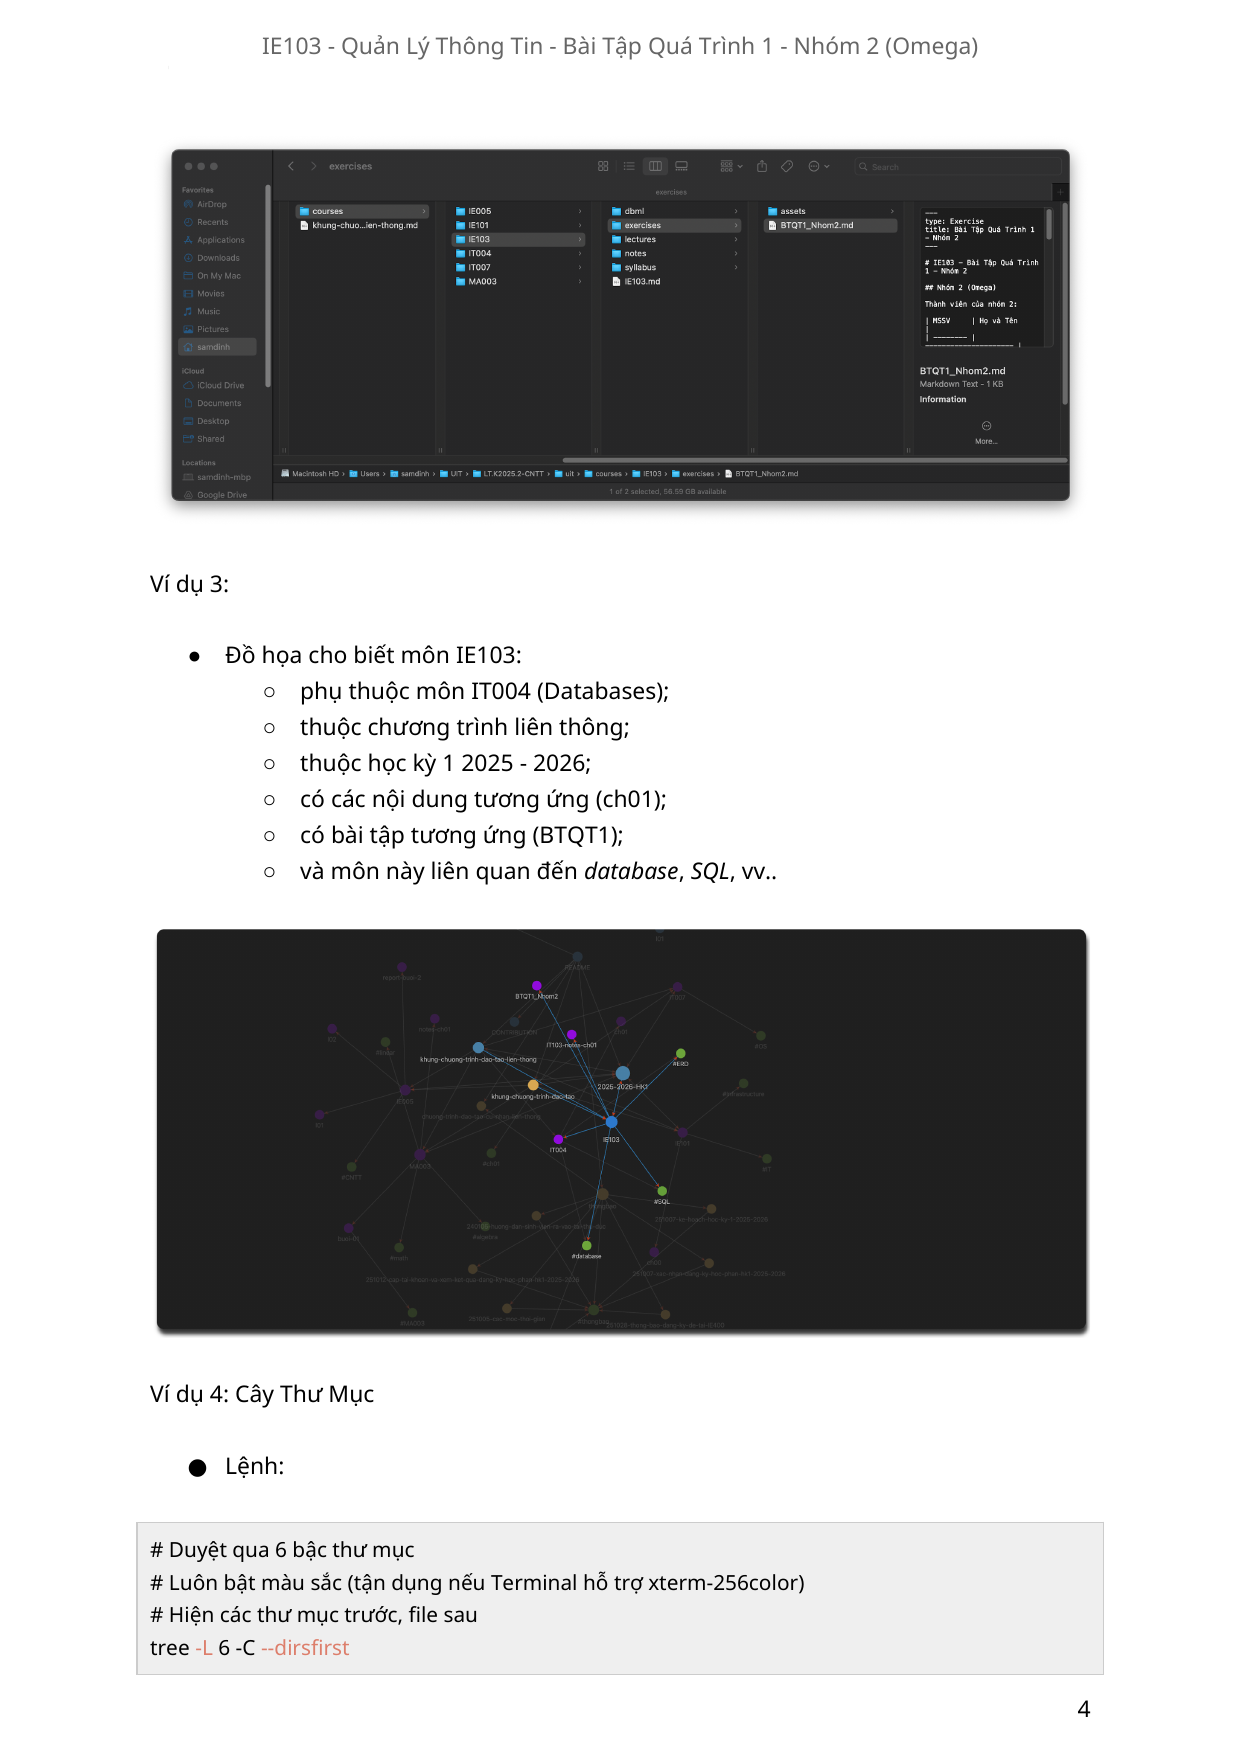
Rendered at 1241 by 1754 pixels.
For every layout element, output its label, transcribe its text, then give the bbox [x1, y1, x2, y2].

text Ví dụ 4: Cây Thư Mục [150, 1378, 1090, 1409]
list thuộc chương trình liên thông; [262, 711, 1090, 742]
list có bài tập tương ứng (BTQT1); [262, 819, 1090, 850]
list Lệnh: [187, 1450, 1090, 1481]
text # Luôn bật màu sắc (tận dụng nếu Terminal hỗ trợ xterm-256color) [138, 1554, 1103, 1587]
text tree -L 6 -C --dirsfirst [138, 1619, 1103, 1674]
list Đồ họa cho biết môn IE103: [187, 639, 1090, 671]
text # Hiện các thư mục trước, file sau [138, 1587, 1103, 1619]
picture [150, 133, 1091, 527]
text # Duyệt qua 6 bậc thư mục [138, 1523, 1103, 1554]
picture [150, 926, 1091, 1338]
list có các nội dung tương ứng (ch01); [262, 783, 1090, 814]
list và môn này liên quan đến database, SQL, vv.. [262, 855, 1090, 886]
text Ví dụ 3: [150, 567, 1090, 599]
list phụ thuộc môn IT004 (Databases); [262, 675, 1090, 707]
list thuộc học kỳ 1 2025 - 2026; [262, 747, 1090, 778]
